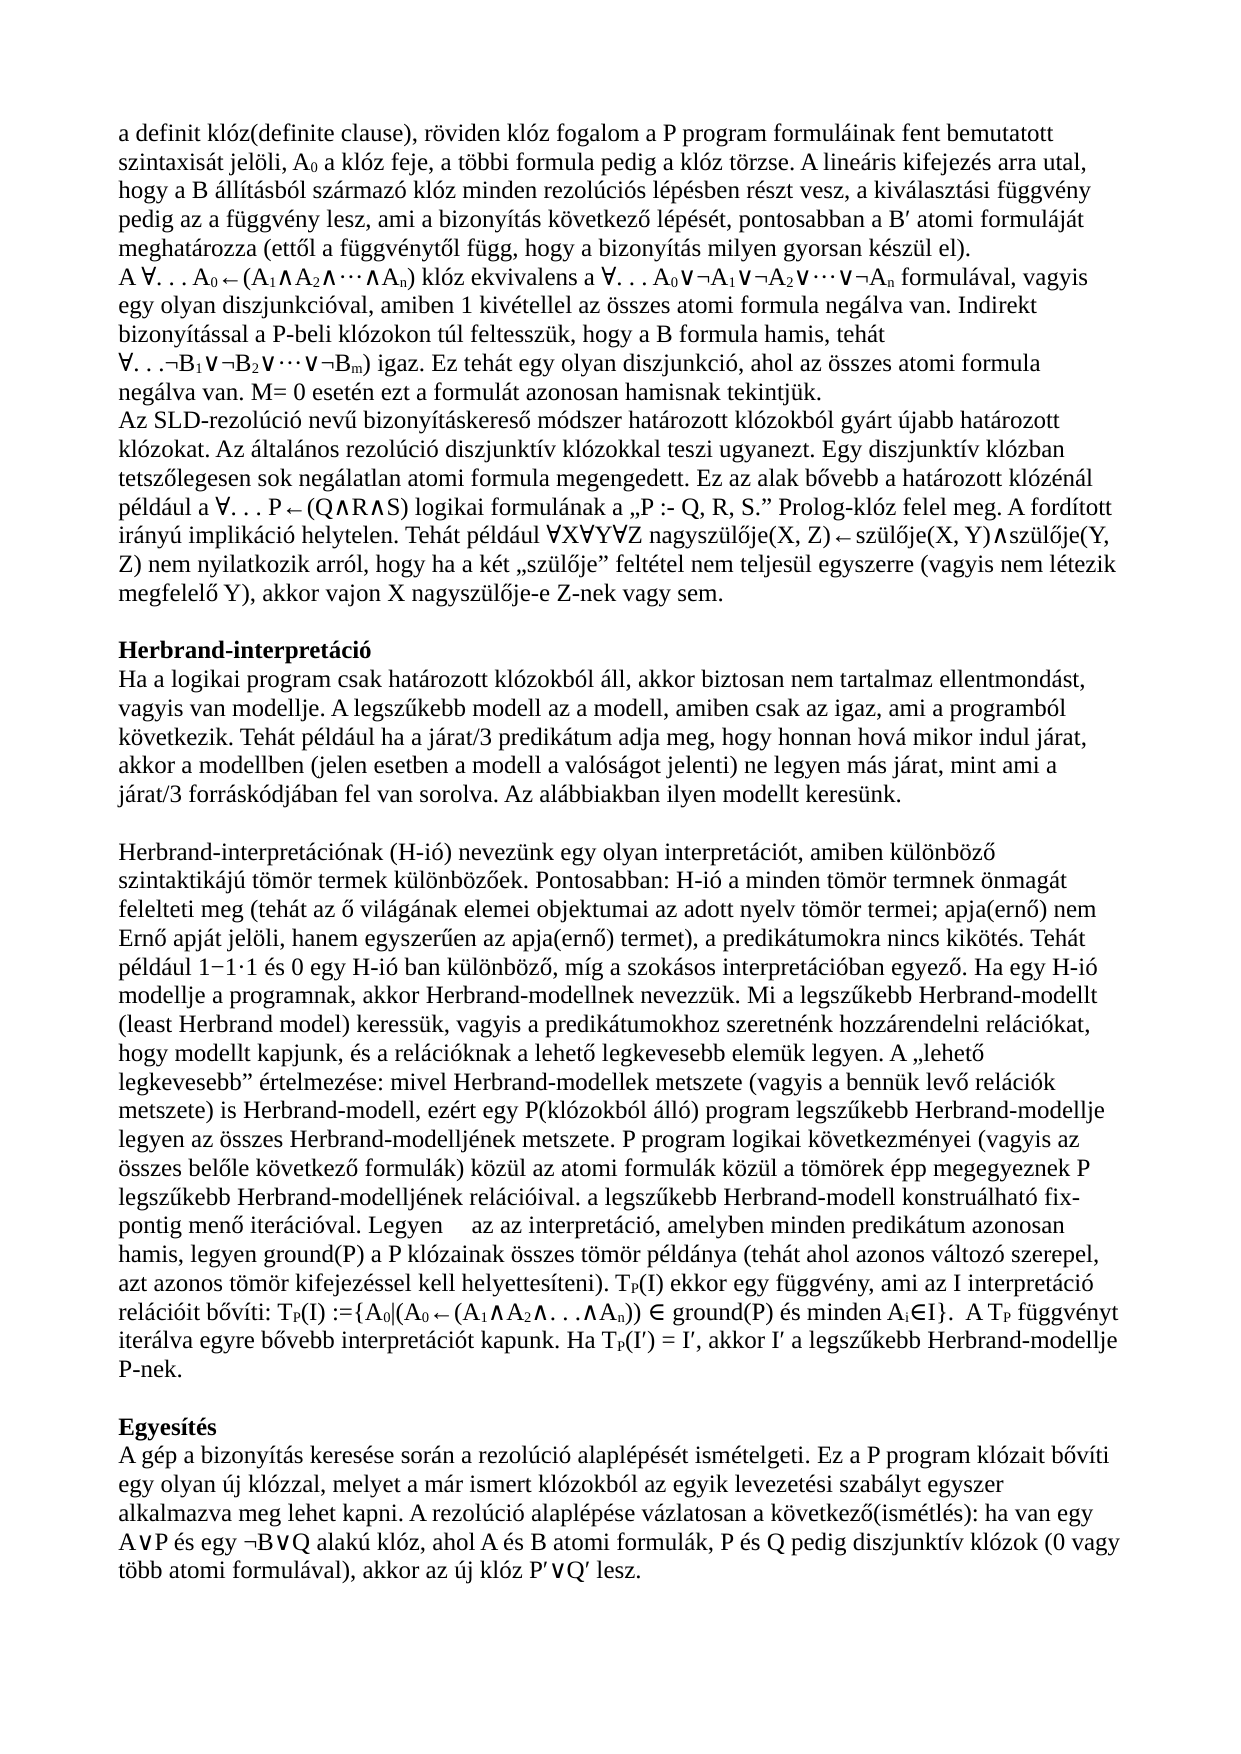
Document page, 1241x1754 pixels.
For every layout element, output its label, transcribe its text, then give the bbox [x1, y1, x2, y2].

text Herbrand-interpretációnak (H-ió) nevezünk egy olyan interpretációt, amiben különböző szintaktikájú tömör termek különbözőek. Pontosabban: H-ió a minden tömör termnek önmagát felelteti meg (tehát az ő világának elemei objektumai az adott nyelv tömör termei; apja(ernő) nem Ernő apját jelöli, hanem egyszerűen az apja(ernő) termet), a predikátumokra nincs kikötés. Tehát például 1−1·1 és 0 egy H-ió ban különböző, míg a szokásos interpretációban egyező. Ha egy H-ió modellje a programnak, akkor Herbrand-modellnek nevezzük. Mi a legszűkebb Herbrand-modellt (least Herbrand model) keressük, vagyis a predikátumokhoz szeretnénk hozzárendelni relációkat, hogy modellt kapjunk, és a relációknak a lehető legkevesebb elemük legyen. A „lehető legkevesebb” értelmezése: mivel Herbrand-modellek metszete (vagyis a bennük levő relációk metszete) is Herbrand-modell, ezért egy P(klózokból álló) program legszűkebb Herbrand-modellje legyen az összes Herbrand-modelljének metszete. P program logikai következményei (vagyis az összes belőle következő formulák) közül az atomi formulák közül a tömörek épp megegyeznek P legszűkebb Herbrand-modelljének relációival. a legszűkebb Herbrand-modell konstruálható fix-pontig menő iterációval. Legyen ∅ az az interpretáció, amelyben minden predikátum azonosan hamis, legyen ground(P) a P klózainak összes tömör példánya (tehát ahol azonos változó szerepel, azt azonos tömör kifejezéssel kell helyettesíteni). TP(I) ekkor egy függvény, ami az I interpretáció relációit bővíti: TP(I) :={A0|(A0←(A1∧A2∧. . .∧An)) ∈ ground(P) és minden Ai∈I}. A TP függvényt iterálva egyre bővebb interpretációt kapunk. Ha TP(I′) = I′, akkor I′ a legszűkebb Herbrand-modellje P-nek. [118, 837, 1122, 1383]
text A ∀. . . A0←(A1∧A2∧···∧An) klóz ekvivalens a ∀. . . A0∨¬A1∨¬A2∨···∨¬An formulával, vagyis egy olyan diszjunkcióval, amiben 1 kivétellel az összes atomi formula negálva van. Indirekt bizonyítással a P-beli klózokon túl feltesszük, hogy a B formula hamis, tehát ∀. . .¬B1∨¬B2∨···∨¬Bm) igaz. Ez tehát egy olyan diszjunkció, ahol az összes atomi formula negálva van. M= 0 esetén ezt a formulát azonosan hamisnak tekintjük. [118, 262, 1122, 406]
text Ha a logikai program csak határozott klózokból áll, akkor biztosan nem tartalmaz ellentmondást, vagyis van modellje. A legszűkebb modell az a modell, amiben csak az igaz, ami a programból következik. Tehát például ha a járat/3 predikátum adja meg, hogy honnan hová mikor indul járat, akkor a modellben (jelen esetben a modell a valóságot jelenti) ne legyen más járat, mint ami a járat/3 forráskódjában fel van sorolva. Az alábbiakban ilyen modellt keresünk. [118, 664, 1122, 808]
text például a ∀. . . P←(Q∧R∧S) logikai formulának a „P :- Q, R, S.” Prolog-klóz felel meg. A fordított irányú implikáció helytelen. Tehát például ∀X∀Y∀Z nagyszülője(X, Z)←szülője(X, Y)∧szülője(Y, Z) nem nyilatkozik arról, hogy ha a két „szülője” feltétel nem teljesül egyszerre (vagyis nem létezik megfelelő Y), akkor vajon X nagyszülője-e Z-nek vagy sem. [118, 492, 1122, 607]
text Az SLD-rezolúció nevű bizonyításkereső módszer határozott klózokból gyárt újabb határozott klózokat. Az általános rezolúció diszjunktív klózokkal teszi ugyanezt. Egy diszjunktív klózban tetszőlegesen sok negálatlan atomi formula megengedett. Ez az alak bővebb a határozott klózénál [118, 406, 1122, 492]
text Egyesítés [118, 1412, 1122, 1441]
text Herbrand-interpretáció [118, 636, 1122, 664]
text A gép a bizonyítás keresése során a rezolúció alaplépését ismételgeti. Ez a P program klózait bővíti egy olyan új klózzal, melyet a már ismert klózokból az egyik levezetési szabályt egyszer alkalmazva meg lehet kapni. A rezolúció alaplépése vázlatosan a következő(ismétlés): ha van egy A∨P és egy ¬B∨Q alakú klóz, ahol A és B atomi formulák, P és Q pedig diszjunktív klózok (0 vagy több atomi formulával), akkor az új klóz P′∨Q′ lesz. [118, 1441, 1122, 1584]
text a definit klóz(definite clause), röviden klóz fogalom a P program formuláinak fent bemutatott szintaxisát jelöli, A0 a klóz feje, a többi formula pedig a klóz törzse. A lineáris kifejezés arra utal, hogy a B állításból származó klóz minden rezolúciós lépésben részt vesz, a kiválasztási függvény pedig az a függvény lesz, ami a bizonyítás következő lépését, pontosabban a B′ atomi formuláját meghatározza (ettől a függvénytől függ, hogy a bizonyítás milyen gyorsan készül el). [118, 118, 1122, 262]
